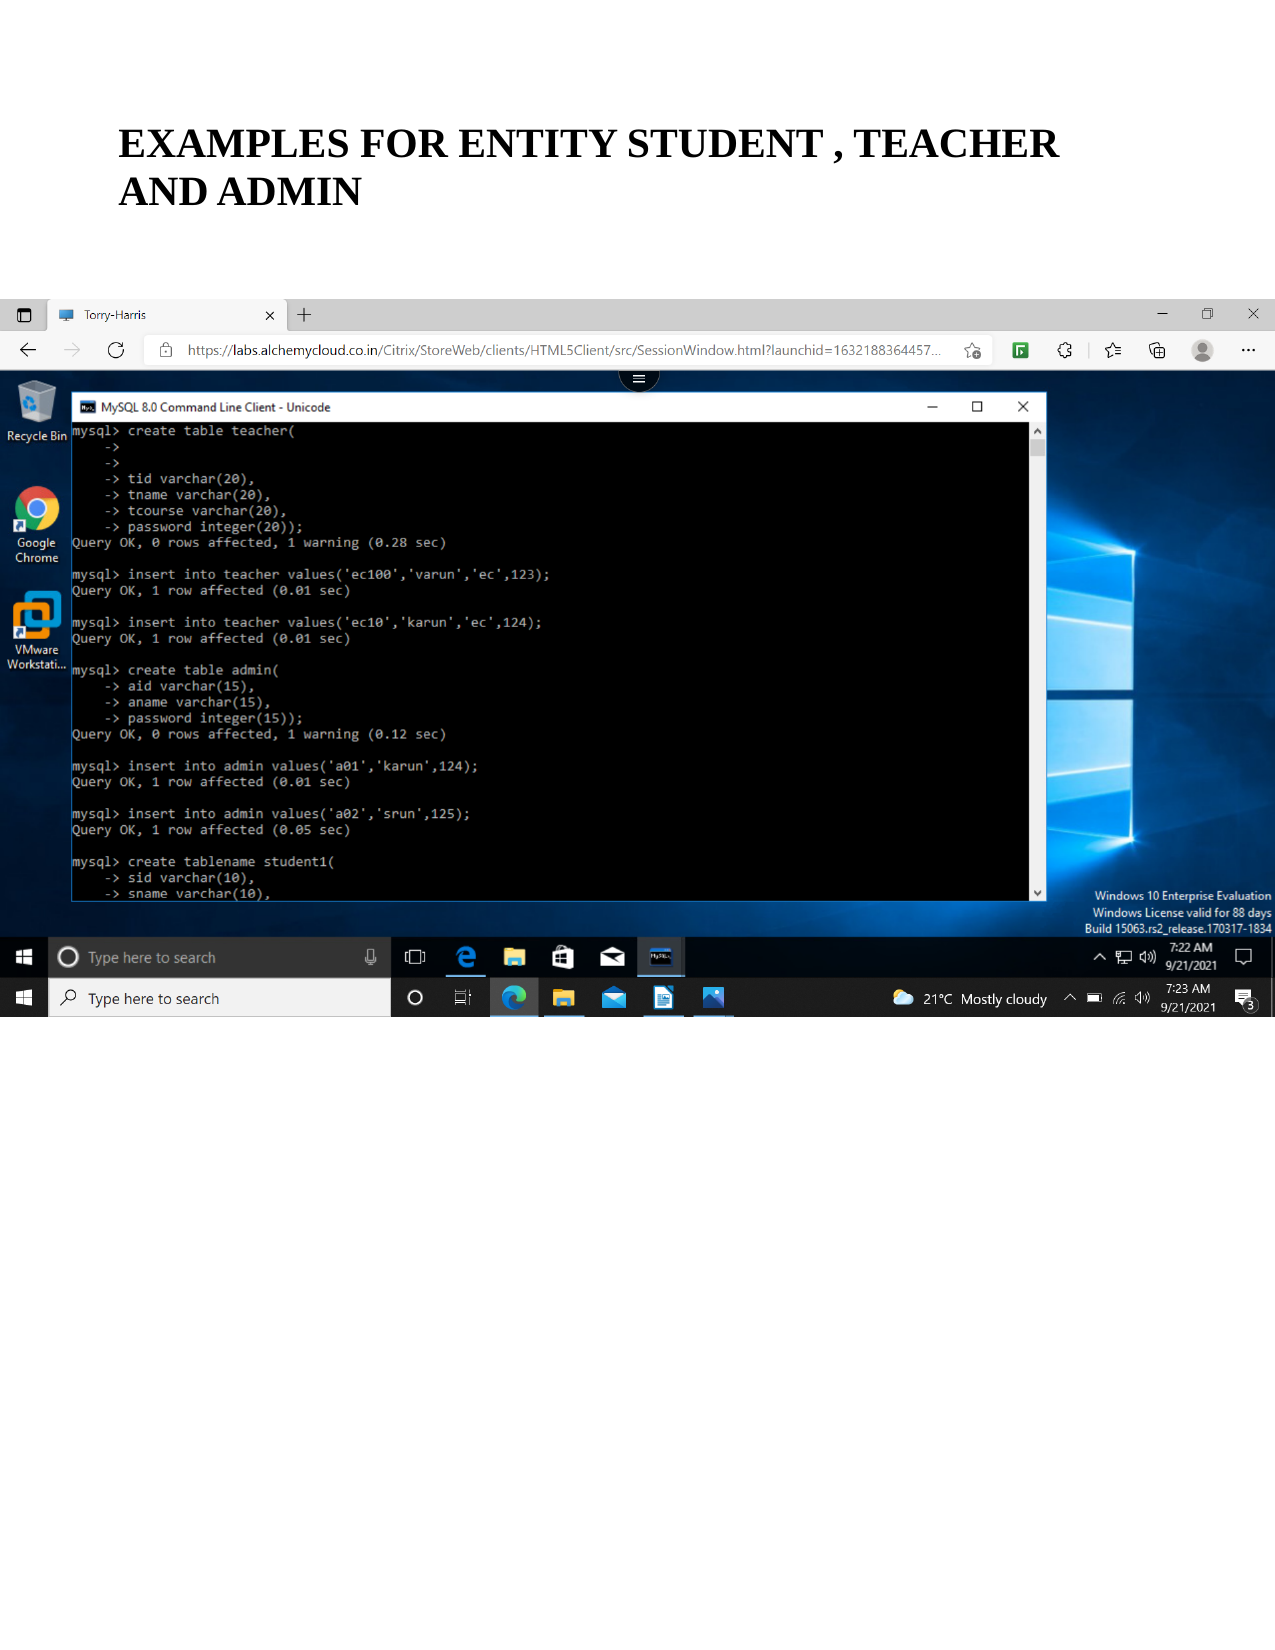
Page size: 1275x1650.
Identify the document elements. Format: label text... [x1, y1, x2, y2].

picture [0, 299, 1275, 1017]
text EXAMPLES FOR ENTITY STUDENT , TEACHER AND ADMIN [118, 118, 1157, 214]
